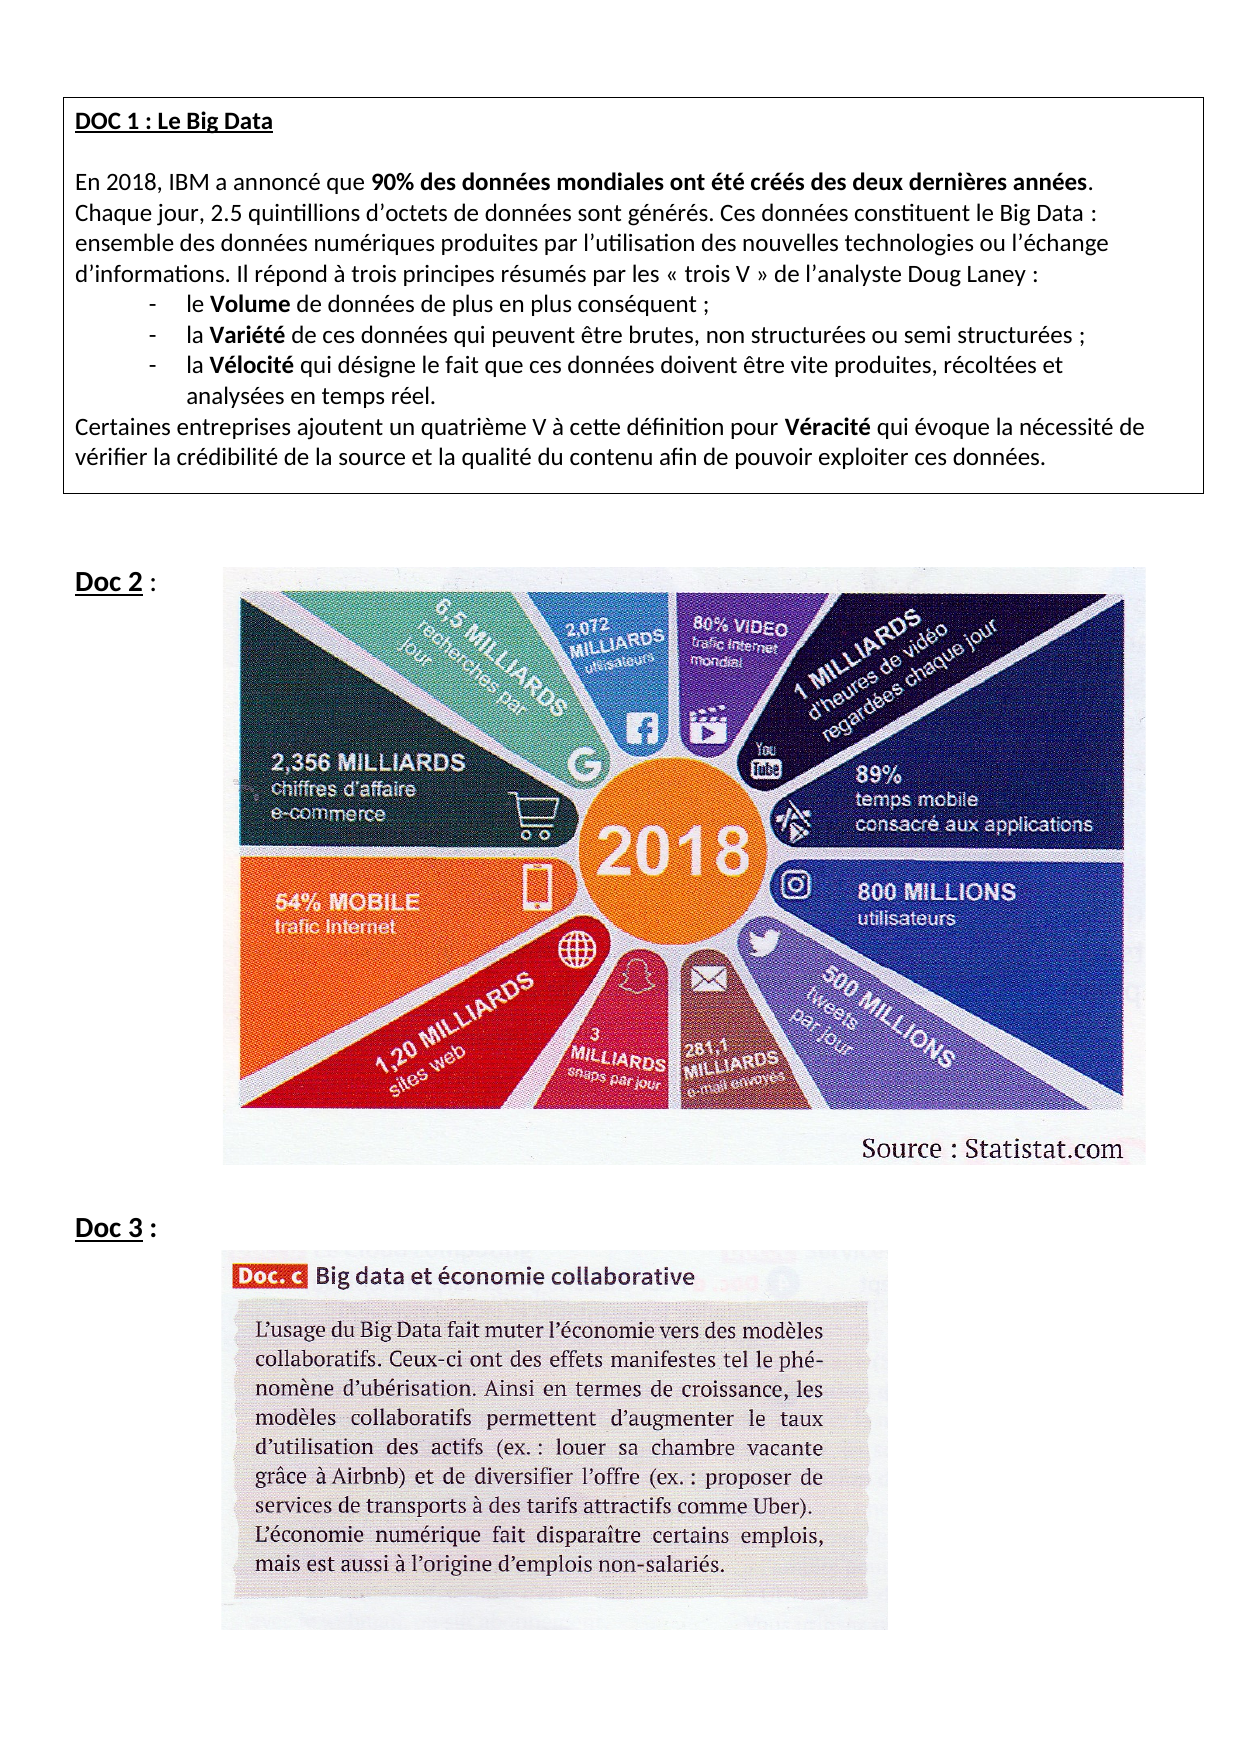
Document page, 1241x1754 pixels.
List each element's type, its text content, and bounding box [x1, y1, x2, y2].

text En 2018, IBM a annoncé que 90% des données mondiales ont été créés des deux dernières années. Chaque jour, 2.5 quintillions d’octets de données sont générés. Ces données constituent le Big Data : ensemble des données numériques produites par l’utilisation des nouvelles technologies ou l’échange d’informations. Il répond à trois principes résumés par les « trois V » de l’analyste Doug Laney : [75, 167, 1165, 289]
text Doc 3 : [75, 1209, 1165, 1245]
list la Vélocité qui désigne le fait que ces données doivent être vite produites, récoltées et analysées en temps réel. [148, 350, 1165, 411]
list la Variété de ces données qui peuvent être brutes, non structurées ou semi structurées ; [148, 319, 1165, 350]
text Certaines entreprises ajoutent un quatrième V à cette définition pour Véracité qui évoque la nécessité de vérifier la crédibilité de la source et la qualité du contenu afin de pouvoir exploiter ces données. [75, 411, 1165, 472]
picture [222, 567, 1146, 1165]
list le Volume de données de plus en plus conséquent ; [148, 289, 1165, 319]
text Doc 2 : [75, 563, 1165, 599]
text DOC 1 : Le Big Data [75, 106, 1165, 136]
picture [221, 1473, 888, 1630]
